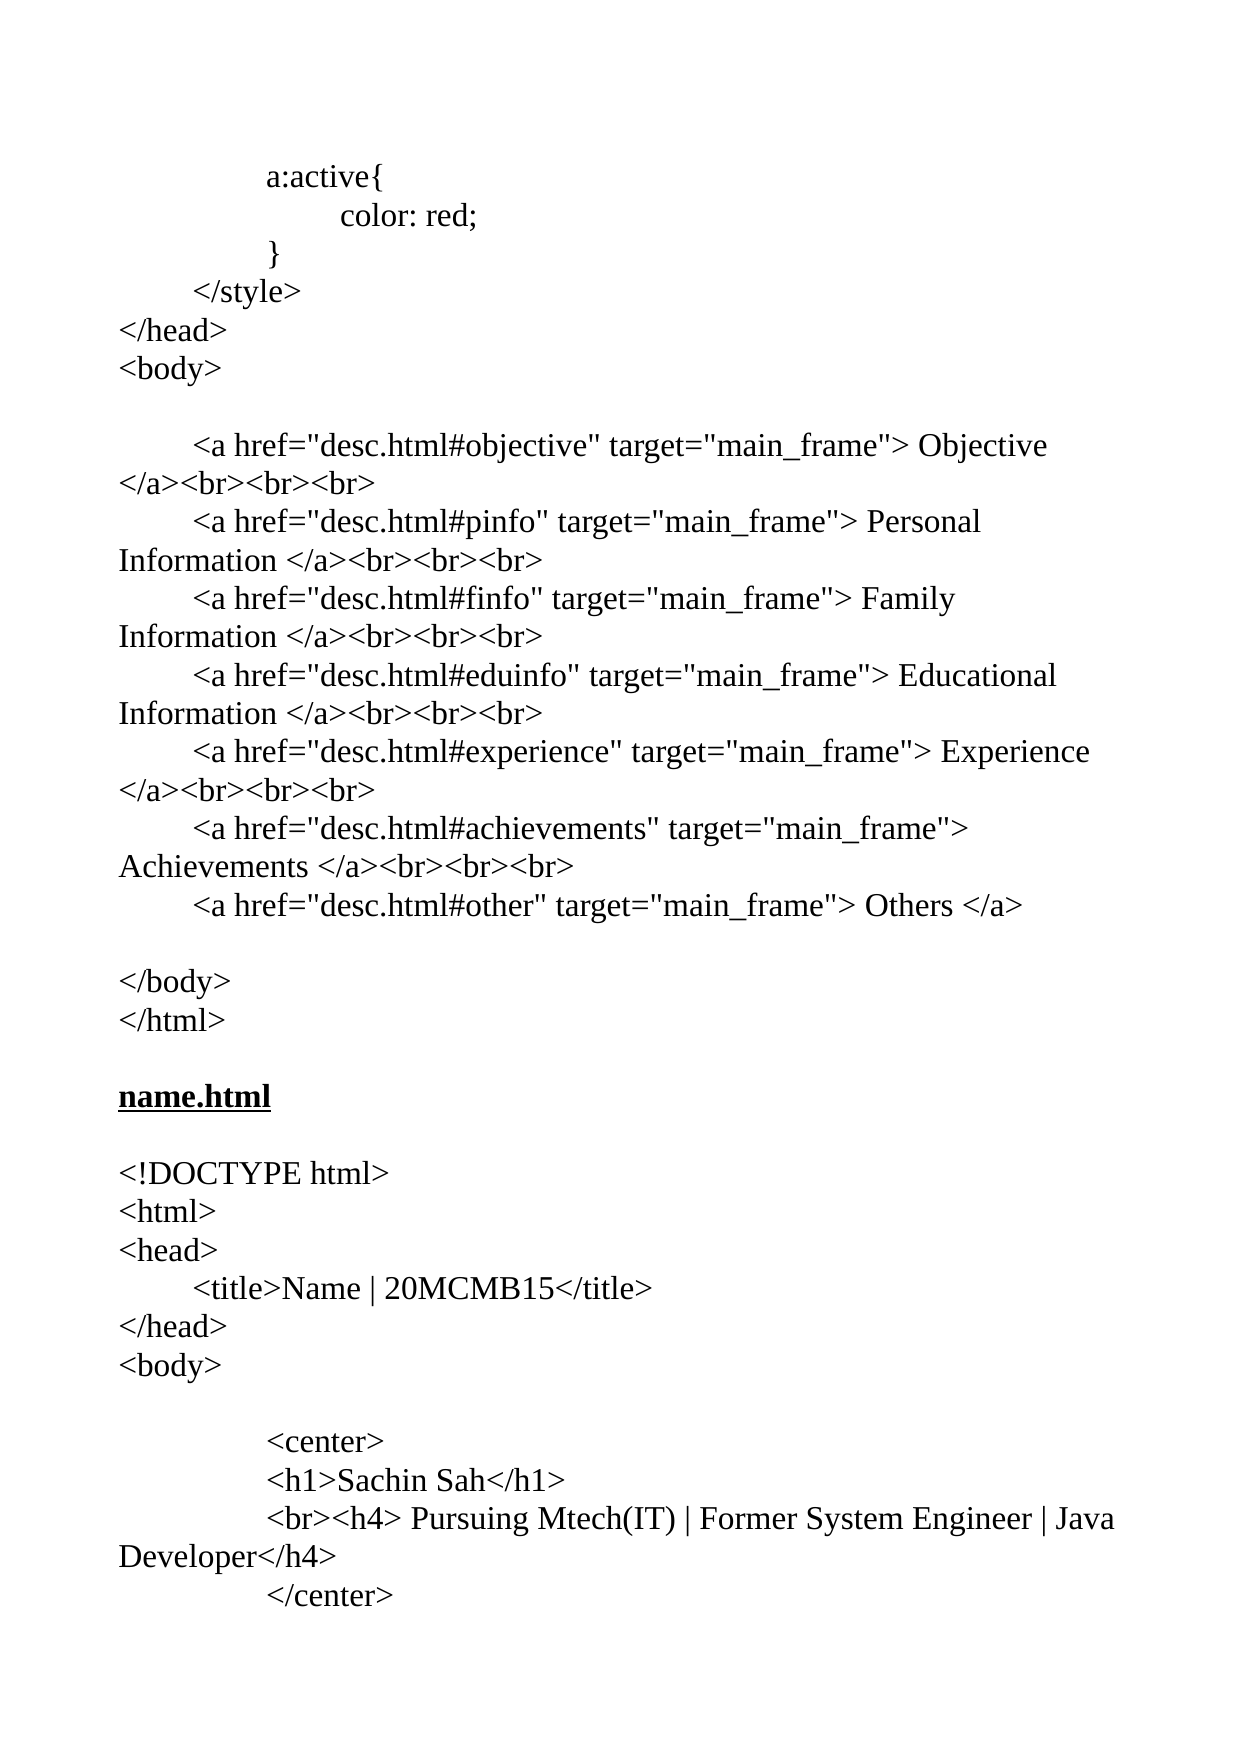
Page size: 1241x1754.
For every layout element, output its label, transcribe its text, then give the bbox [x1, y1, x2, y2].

text name.html [118, 1076, 1122, 1115]
text <body> [118, 1345, 1122, 1383]
text </head> [118, 310, 1122, 348]
text </head> [118, 1306, 1122, 1345]
text a:active{ [118, 156, 1122, 195]
text </center> [118, 1575, 1122, 1613]
text } [118, 233, 1122, 271]
text <a href="desc.html#eduinfo" target="main_frame"> Educational Information </a><br><br><br> [118, 655, 1122, 731]
text <h1>Sachin Sah</h1> [118, 1460, 1122, 1498]
text <center> [118, 1421, 1122, 1460]
text </style> [118, 271, 1122, 310]
text <a href="desc.html#pinfo" target="main_frame"> Personal Information </a><br><br><br> [118, 501, 1122, 578]
text <a href="desc.html#finfo" target="main_frame"> Family Information </a><br><br><br> [118, 578, 1122, 655]
text color: red; [118, 195, 1122, 233]
text <body> [118, 348, 1122, 386]
text <!DOCTYPE html> [118, 1153, 1122, 1191]
text <a href="desc.html#objective" target="main_frame"> Objective </a><br><br><br> [118, 425, 1122, 501]
text <head> [118, 1230, 1122, 1268]
text <a href="desc.html#achievements" target="main_frame"> Achievements </a><br><br><br> [118, 808, 1122, 885]
text <title>Name | 20MCMB15</title> [118, 1268, 1122, 1306]
text <a href="desc.html#experience" target="main_frame"> Experience </a><br><br><br> [118, 731, 1122, 808]
text <br><h4> Pursuing Mtech(IT) | Former System Engineer | Java Developer</h4> [118, 1498, 1122, 1575]
text <html> [118, 1191, 1122, 1230]
text </html> [118, 1000, 1122, 1038]
text </body> [118, 961, 1122, 1000]
text <a href="desc.html#other" target="main_frame"> Others </a> [118, 885, 1122, 923]
